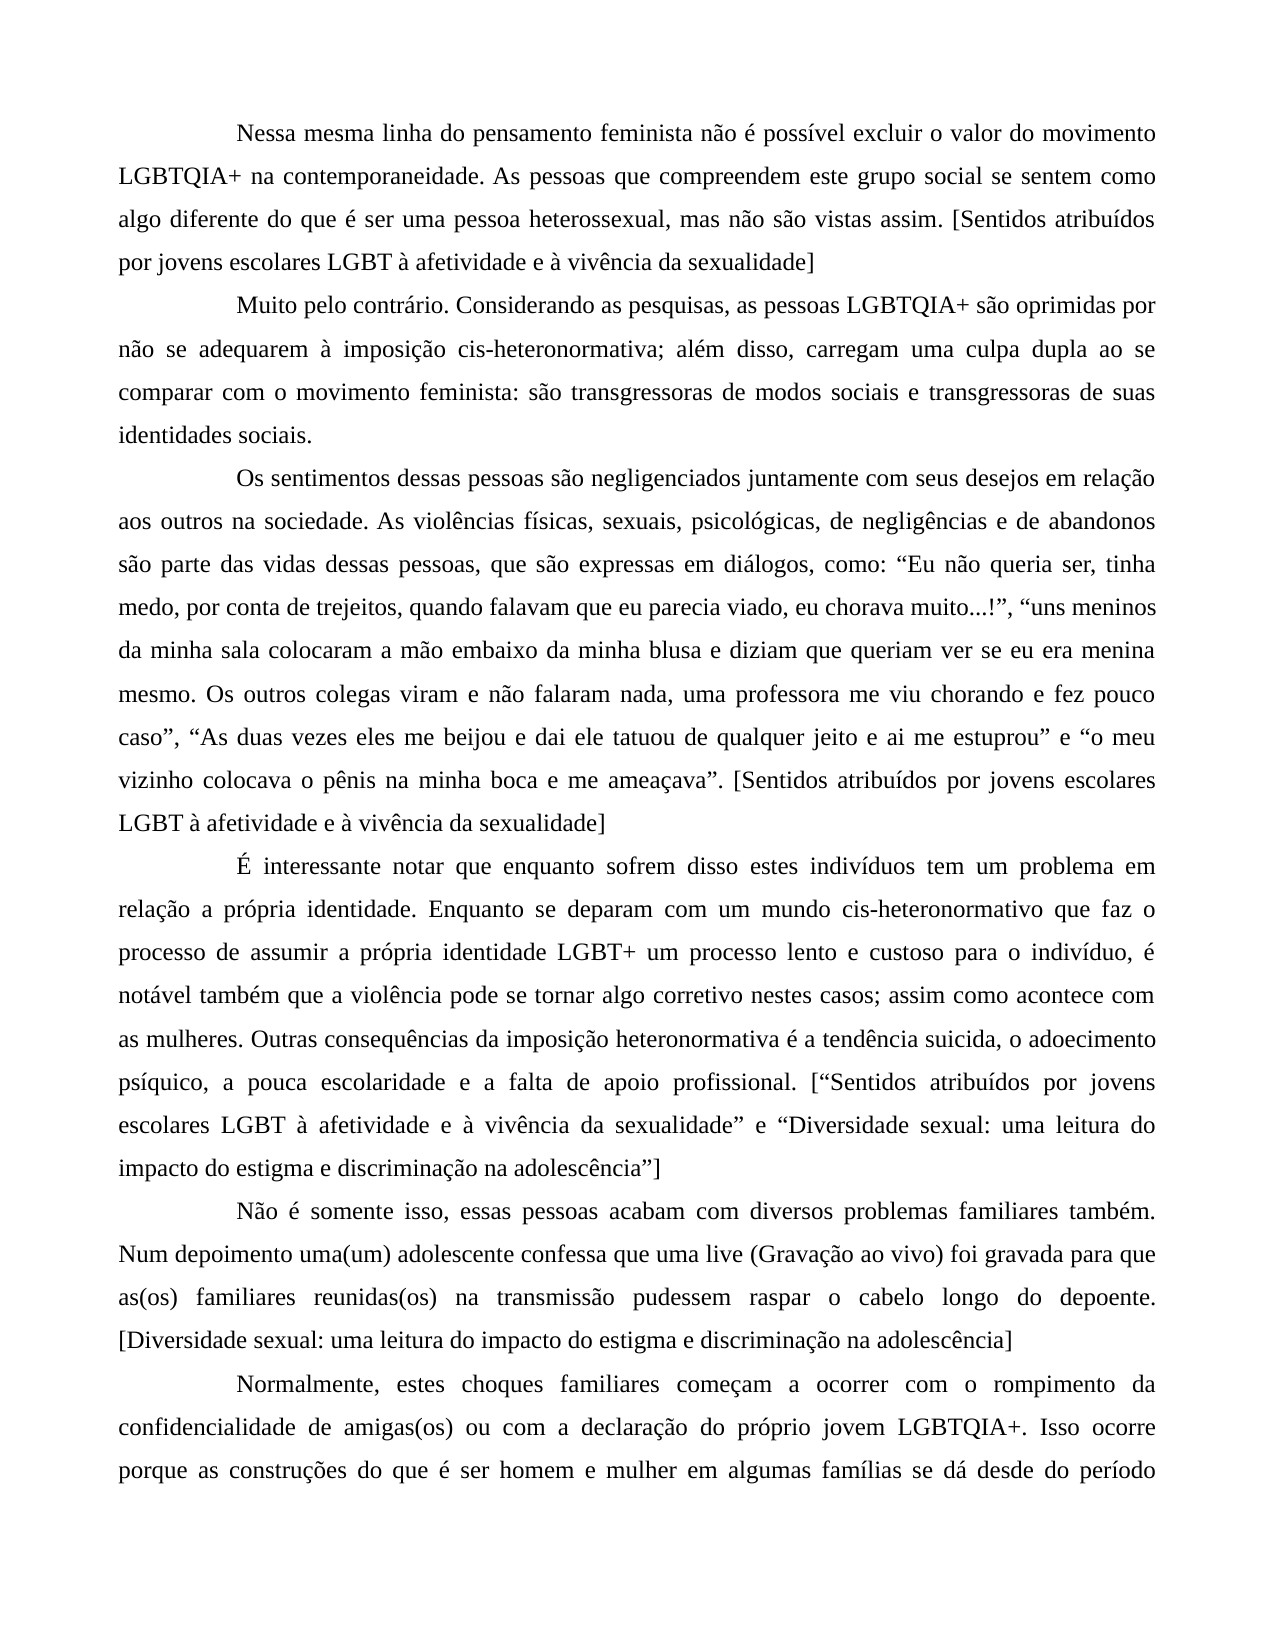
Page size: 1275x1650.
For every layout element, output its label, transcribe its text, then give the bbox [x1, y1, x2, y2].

text Normalmente, estes choques familiares começam a ocorrer com o rompimento da confidencialidade de amigas(os) ou com a declaração do próprio jovem LGBTQIA+. Isso ocorre porque as construções do que é ser homem e mulher em algumas famílias se dá desde do período [118, 1369, 1157, 1484]
text Os sentimentos dessas pessoas são negligenciados juntamente com seus desejos em relação aos outros na sociedade. As violências físicas, sexuais, psicológicas, de negligências e de abandonos são parte das vidas dessas pessoas, que são expressas em diálogos, como: “Eu não queria ser, tinha medo, por conta de trejeitos, quando falavam que eu parecia viado, eu chorava muito...!”, “uns meninos da minha sala colocaram a mão embaixo da minha blusa e diziam que queriam ver se eu era menina mesmo. Os outros colegas viram e não falaram nada, uma professora me viu chorando e fez pouco caso”, “As duas vezes eles me beijou e dai ele tatuou de qualquer jeito e ai me estuprou” e “o meu vizinho colocava o pênis na minha boca e me ameaçava”. [Sentidos atribuídos por jovens escolares LGBT à afetividade e à vivência da sexualidade] [118, 463, 1157, 837]
text Nessa mesma linha do pensamento feminista não é possível excluir o valor do movimento LGBTQIA+ na contemporaneidade. As pessoas que compreendem este grupo social se sentem como algo diferente do que é ser uma pessoa heterossexual, mas não são vistas assim. [Sentidos atribuídos por jovens escolares LGBT à afetividade e à vivência da sexualidade] [118, 118, 1157, 276]
text Muito pelo contrário. Considerando as pesquisas, as pessoas LGBTQIA+ são oprimidas por não se adequarem à imposição cis-heteronormativa; além disso, carregam uma culpa dupla ao se comparar com o movimento feminista: são transgressoras de modos sociais e transgressoras de suas identidades sociais. [118, 291, 1157, 449]
text É interessante notar que enquanto sofrem disso estes indivíduos tem um problema em relação a própria identidade. Enquanto se deparam com um mundo cis-heteronormativo que faz o processo de assumir a própria identidade LGBT+ um processo lento e custoso para o indivíduo, é notável também que a violência pode se tornar algo corretivo nestes casos; assim como acontece com as mulheres. Outras consequências da imposição heteronormativa é a tendência suicida, o adoecimento psíquico, a pouca escolaridade e a falta de apoio profissional. [“Sentidos atribuídos por jovens escolares LGBT à afetividade e à vivência da sexualidade” e “Diversidade sexual: uma leitura do impacto do estigma e discriminação na adolescência”] [118, 851, 1157, 1182]
text Não é somente isso, essas pessoas acabam com diversos problemas familiares também. Num depoimento uma(um) adolescente confessa que uma live (Gravação ao vivo) foi gravada para que as(os) familiares reunidas(os) na transmissão pudessem raspar o cabelo longo do depoente. [Diversidade sexual: uma leitura do impacto do estigma e discriminação na adolescência] [118, 1196, 1157, 1354]
